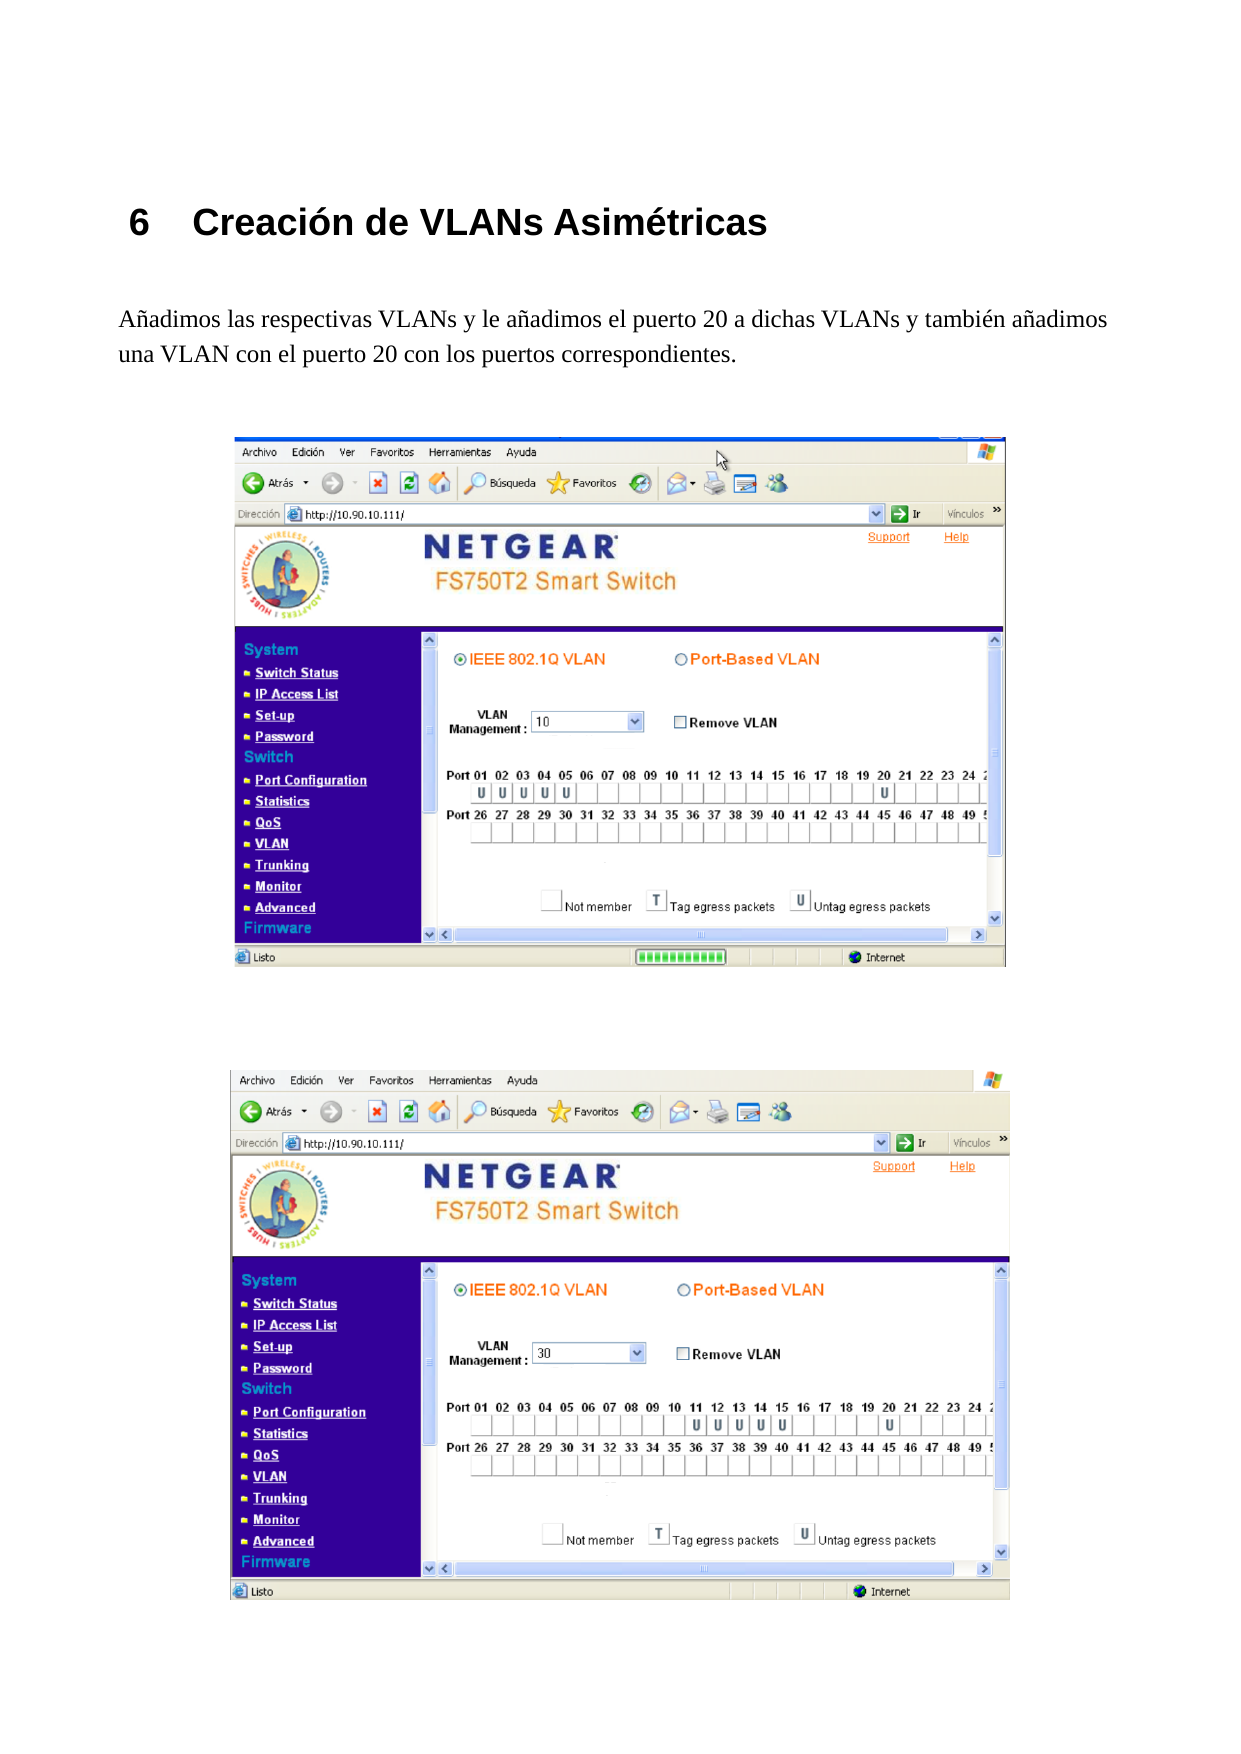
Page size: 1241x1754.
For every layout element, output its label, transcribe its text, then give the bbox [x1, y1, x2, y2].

picture [230, 1070, 1010, 1600]
subtitle Creación de VLANs Asimétricas [118, 199, 1122, 243]
text Añadimos las respectivas VLANs y le añadimos el puerto 20 a dichas VLANs y también añadimos una VLAN con el puerto 20 con los puertos correspondientes. [118, 304, 1122, 368]
picture [234, 437, 1006, 967]
